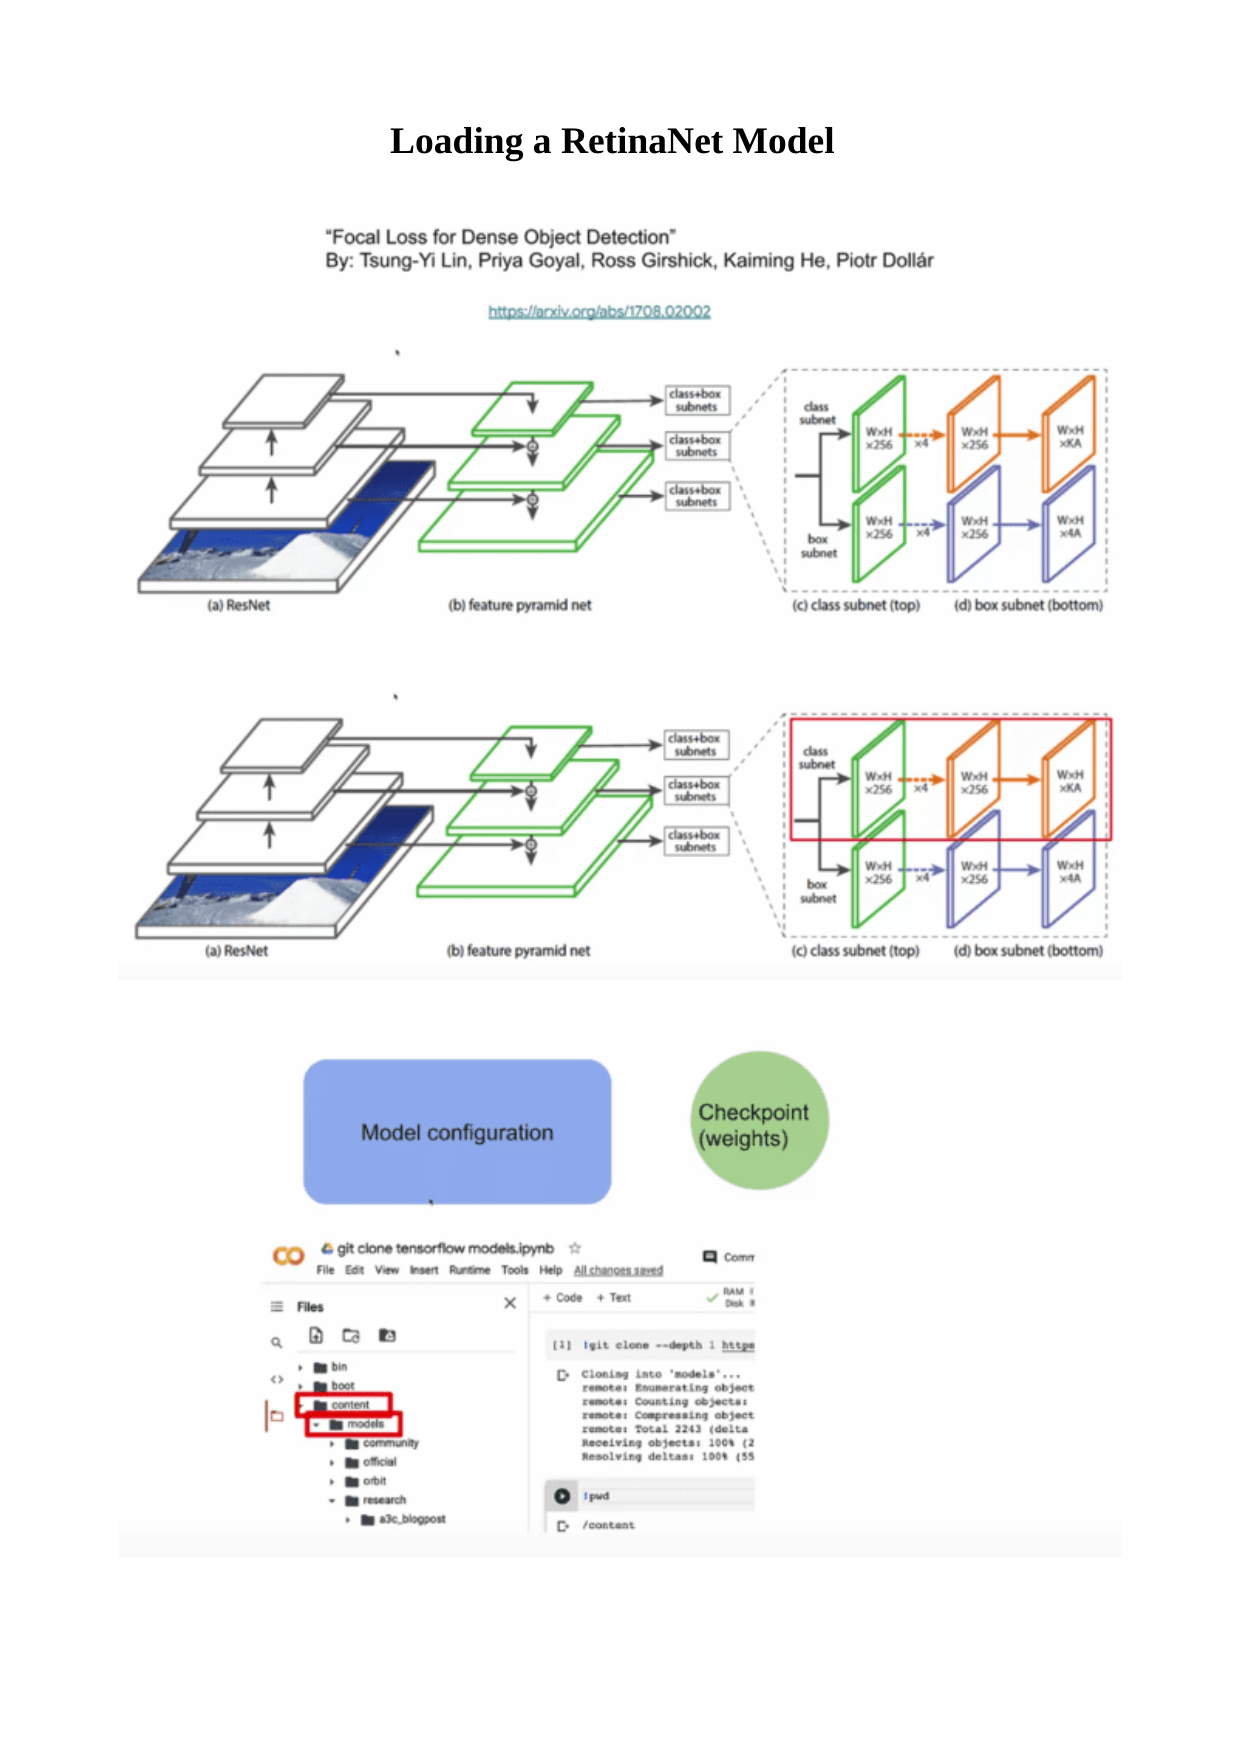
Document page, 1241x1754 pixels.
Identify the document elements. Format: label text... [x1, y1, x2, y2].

subtitle Loading a RetinaNet Model [118, 118, 1122, 161]
picture [118, 690, 1123, 980]
picture [118, 202, 1123, 633]
picture [118, 1037, 1123, 1558]
